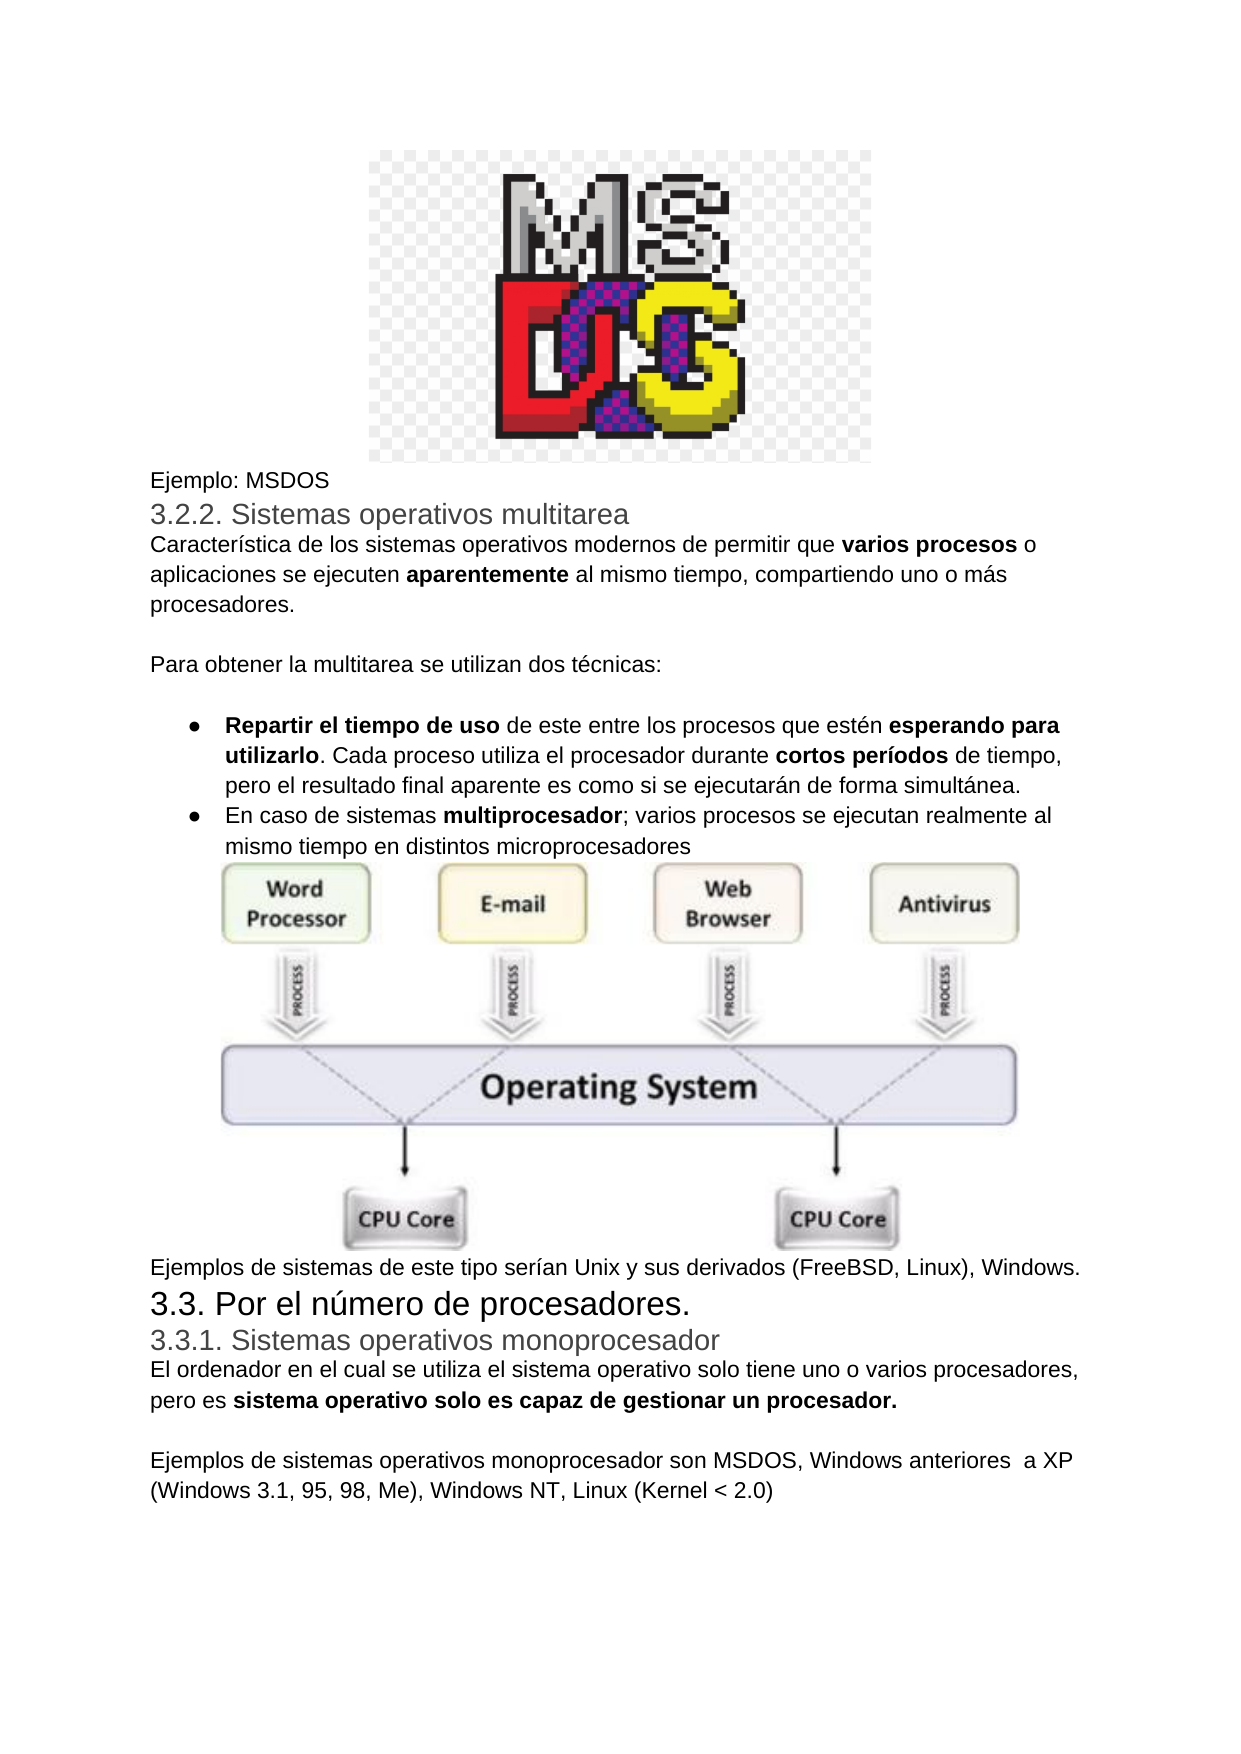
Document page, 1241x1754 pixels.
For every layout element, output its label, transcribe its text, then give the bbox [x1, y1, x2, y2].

list En caso de sistemas multiprocesador; varios procesos se ejecutan realmente al mismo tiempo en distintos microprocesadores [187, 802, 1090, 859]
text Característica de los sistemas operativos modernos de permitir que varios procesos o aplicaciones se ejecuten aparentemente al mismo tiempo, compartiendo uno o más procesadores. [150, 531, 1090, 617]
list Repartir el tiempo de uso de este entre los procesos que estén esperando para utilizarlo. Cada proceso utiliza el procesador durante cortos períodos de tiempo, pero el resultado final aparente es como si se ejecutarán de forma simultánea. [187, 712, 1090, 798]
subtitle 3.3. Por el número de procesadores. [150, 1284, 1090, 1323]
text Ejemplos de sistemas de este tipo serían Unix y sus derivados (FreeBSD, Linux), Windows. [150, 1254, 1090, 1281]
text Ejemplos de sistemas operativos monoprocesador son MSDOS, Windows anteriores a XP (Windows 3.1, 95, 98, Me), Windows NT, Linux (Kernel < 2.0) [150, 1447, 1090, 1504]
picture [368, 150, 872, 463]
picture [220, 862, 1020, 1251]
subtitle 3.3.1. Sistemas operativos monoprocesador [150, 1323, 1090, 1356]
text Para obtener la multitarea se utilizan dos técnicas: [150, 651, 1090, 678]
subtitle 3.2.2. Sistemas operativos multitarea [150, 497, 1090, 531]
text El ordenador en el cual se utiliza el sistema operativo solo tiene uno o varios procesadores, pero es sistema operativo solo es capaz de gestionar un procesador. [150, 1356, 1090, 1413]
text Ejemplo: MSDOS [150, 467, 1090, 493]
